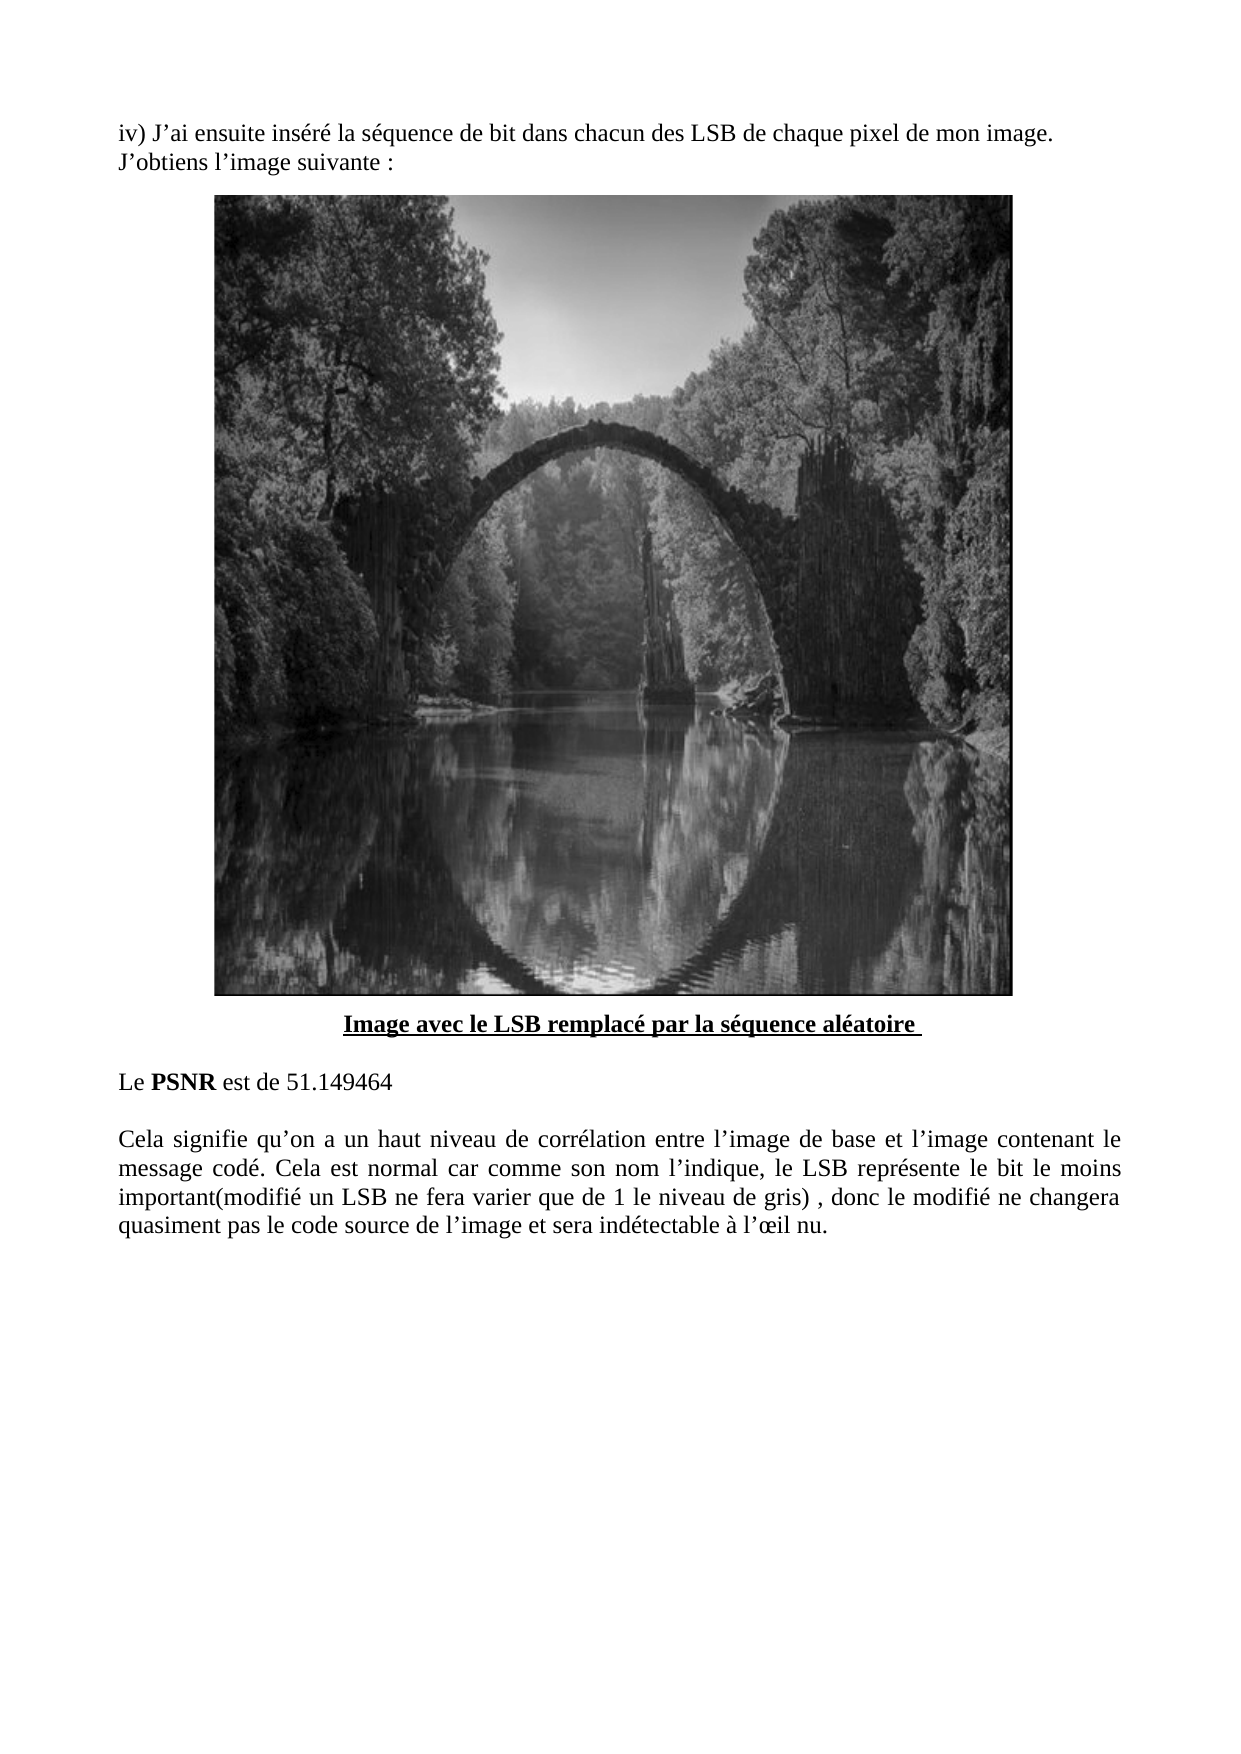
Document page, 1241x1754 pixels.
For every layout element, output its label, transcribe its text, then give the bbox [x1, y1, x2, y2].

text iv) J’ai ensuite inséré la séquence de bit dans chacun des LSB de chaque pixel de mon image. [118, 118, 1122, 147]
text Cela signifie qu’on a un haut niveau de corrélation entre l’image de base et l’image contenant le message codé. Cela est normal car comme son nom l’indique, le LSB représente le bit le moins important(modifié un LSB ne fera varier que de 1 le niveau de gris) , donc le modifié ne changera quasiment pas le code source de l’image et sera indétectable à l’œil nu. [118, 1124, 1122, 1239]
text J’obtiens l’image suivante : [118, 147, 1122, 176]
text Le PSNR est de 51.149464 [118, 1067, 1122, 1096]
text Image avec le LSB remplacé par la séquence aléatoire [118, 1009, 1122, 1038]
picture [214, 195, 1013, 996]
